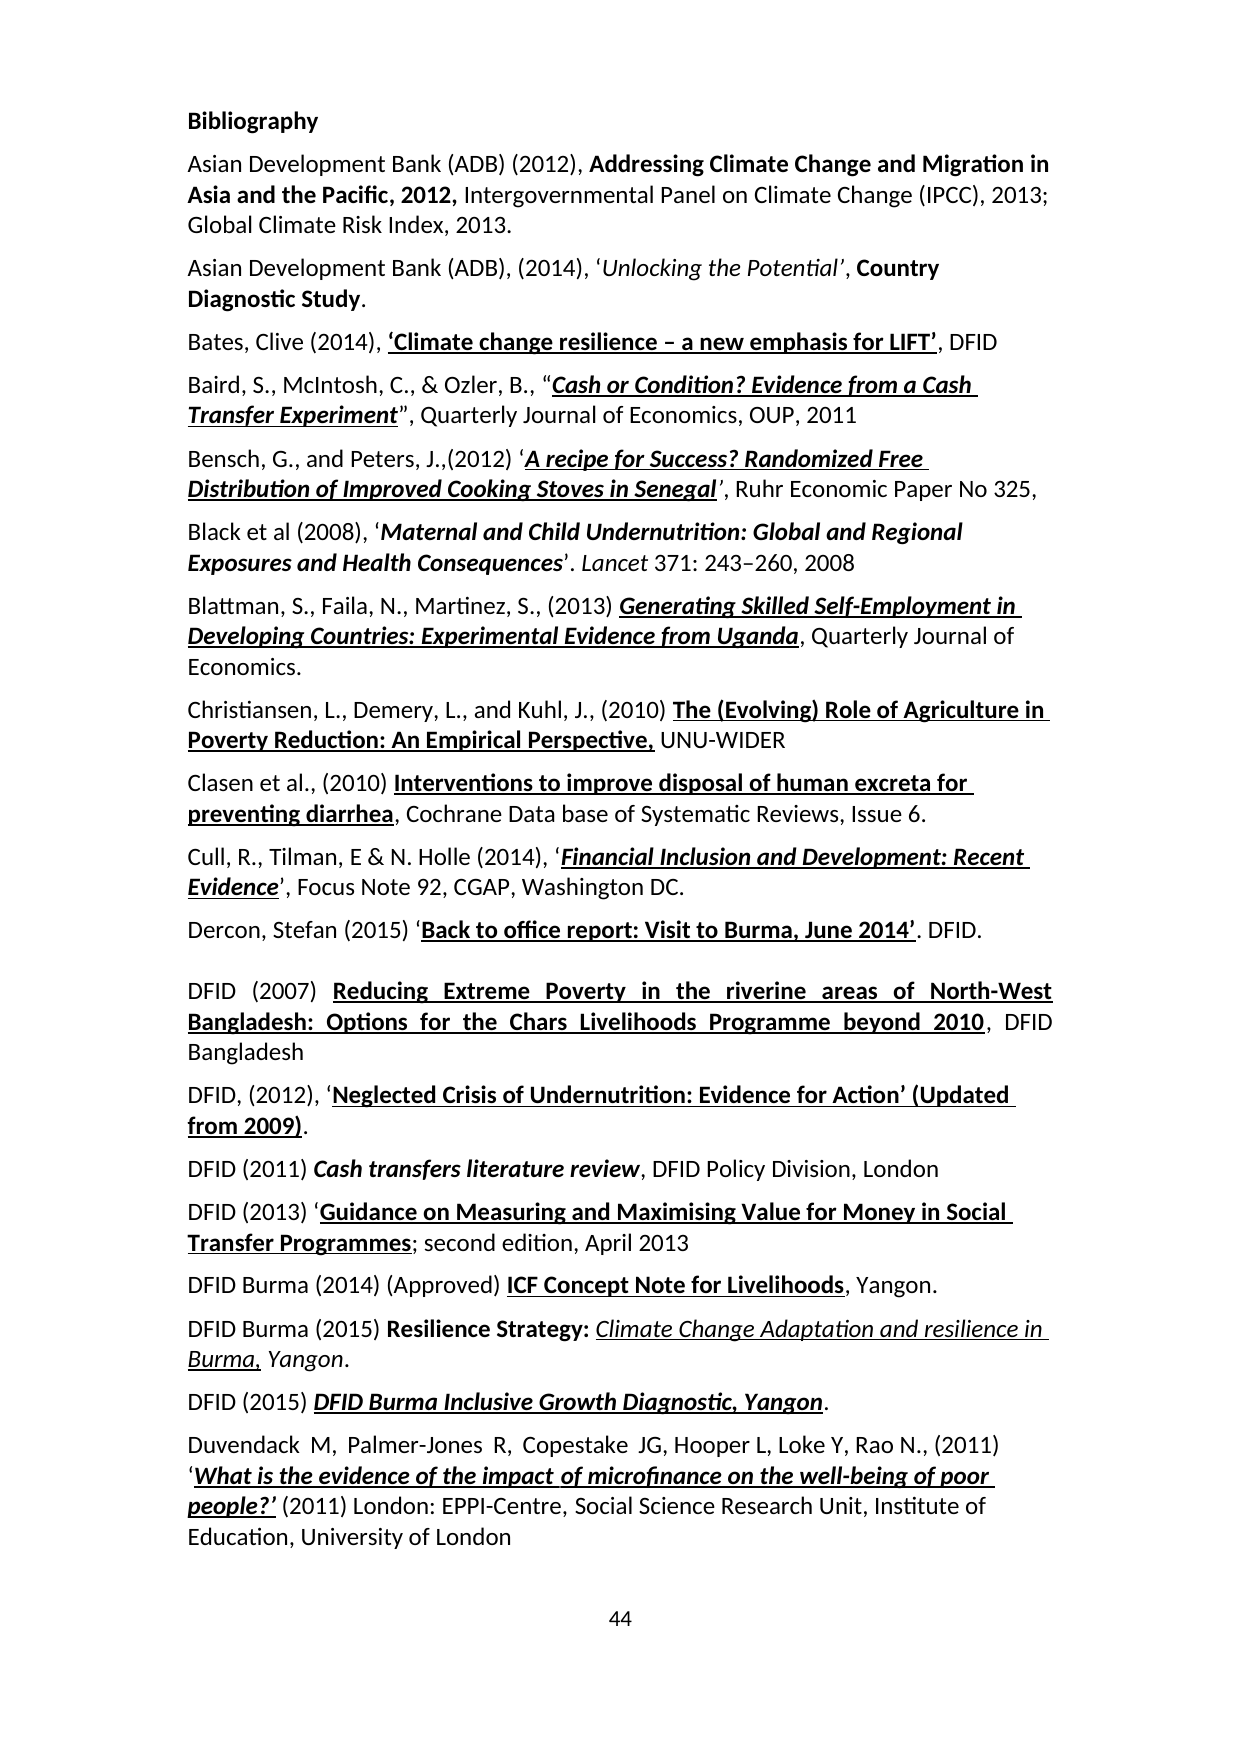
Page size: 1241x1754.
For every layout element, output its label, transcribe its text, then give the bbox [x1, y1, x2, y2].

text Cull, R., Tilman, E & N. Holle (2014), ‘Financial Inclusion and Development: Recent Evidence’, Focus Note 92, CGAP, Washington DC. [187, 841, 1053, 902]
text DFID Burma (2015) Resilience Strategy: Climate Change Adaptation and resilience in Burma, Yangon. [187, 1313, 1053, 1374]
text DFID (2015) DFID Burma Inclusive Growth Diagnostic, Yangon. [187, 1386, 1053, 1417]
text DFID, (2012), ‘Neglected Crisis of Undernutrition: Evidence for Action’ (Updated from 2009). [187, 1079, 1053, 1141]
text Asian Development Bank (ADB), (2014), ‘Unlocking the Potential’, Country Diagnostic Study. [187, 253, 1053, 314]
text DFID Burma (2014) (Approved) ICF Concept Note for Livelihoods, Yangon. [187, 1270, 1053, 1300]
text Duvendack M, Palmer-Jones R, Copestake JG, Hooper L, Loke Y, Rao N., (2011) ‘What is the evidence of the impact of microfinance on the well-being of poor people?’ (2011) London: EPPI-Centre, Social Science Research Unit, Institute of Education, University of London [187, 1429, 1053, 1551]
text DFID (2013) ‘Guidance on Measuring and Maximising Value for Money in Social Transfer Programmes; second edition, April 2013 [187, 1196, 1053, 1257]
text DFID (2007) Reducing Extreme Poverty in the riverine areas of North-West Bangladesh: Options for the Chars Livelihoods Programme beyond 2010, DFID Bangladesh [187, 976, 1053, 1067]
text Bibliography [187, 106, 1053, 136]
text Baird, S., McIntosh, C., & Ozler, B., “Cash or Condition? Evidence from a Cash Transfer Experiment”, Quarterly Journal of Economics, OUP, 2011 [187, 369, 1053, 430]
text Black et al (2008), ‘Maternal and Child Undernutrition: Global and Regional Exposures and Health Consequences’. Lancet 371: 243–260, 2008 [187, 516, 1053, 577]
text Blattman, S., Faila, N., Martinez, S., (2013) Generating Skilled Self-Employment in Developing Countries: Experimental Evidence from Uganda, Quarterly Journal of Economics. [187, 590, 1053, 681]
text Clasen et al., (2010) Interventions to improve disposal of human excreta for preventing diarrhea, Cochrane Data base of Systematic Reviews, Issue 6. [187, 767, 1053, 828]
text DFID (2011) Cash transfers literature review, DFID Policy Division, London [187, 1153, 1053, 1184]
text Christiansen, L., Demery, L., and Kuhl, J., (2010) The (Evolving) Role of Agriculture in Poverty Reduction: An Empirical Perspective, UNU-WIDER [187, 694, 1053, 755]
text Dercon, Stefan (2015) ‘Back to office report: Visit to Burma, June 2014’. DFID. [187, 914, 1053, 945]
text Asian Development Bank (ADB) (2012), Addressing Climate Change and Migration in Asia and the Pacific, 2012, Intergovernmental Panel on Climate Change (IPCC), 2013; Global Climate Risk Index, 2013. [187, 148, 1053, 240]
text Bensch, G., and Peters, J.,(2012) ‘A recipe for Success? Randomized Free Distribution of Improved Cooking Stoves in Senegal’, Ruhr Economic Paper No 325, [187, 443, 1053, 504]
text Bates, Clive (2014), ‘Climate change resilience – a new emphasis for LIFT’, DFID [187, 326, 1053, 357]
